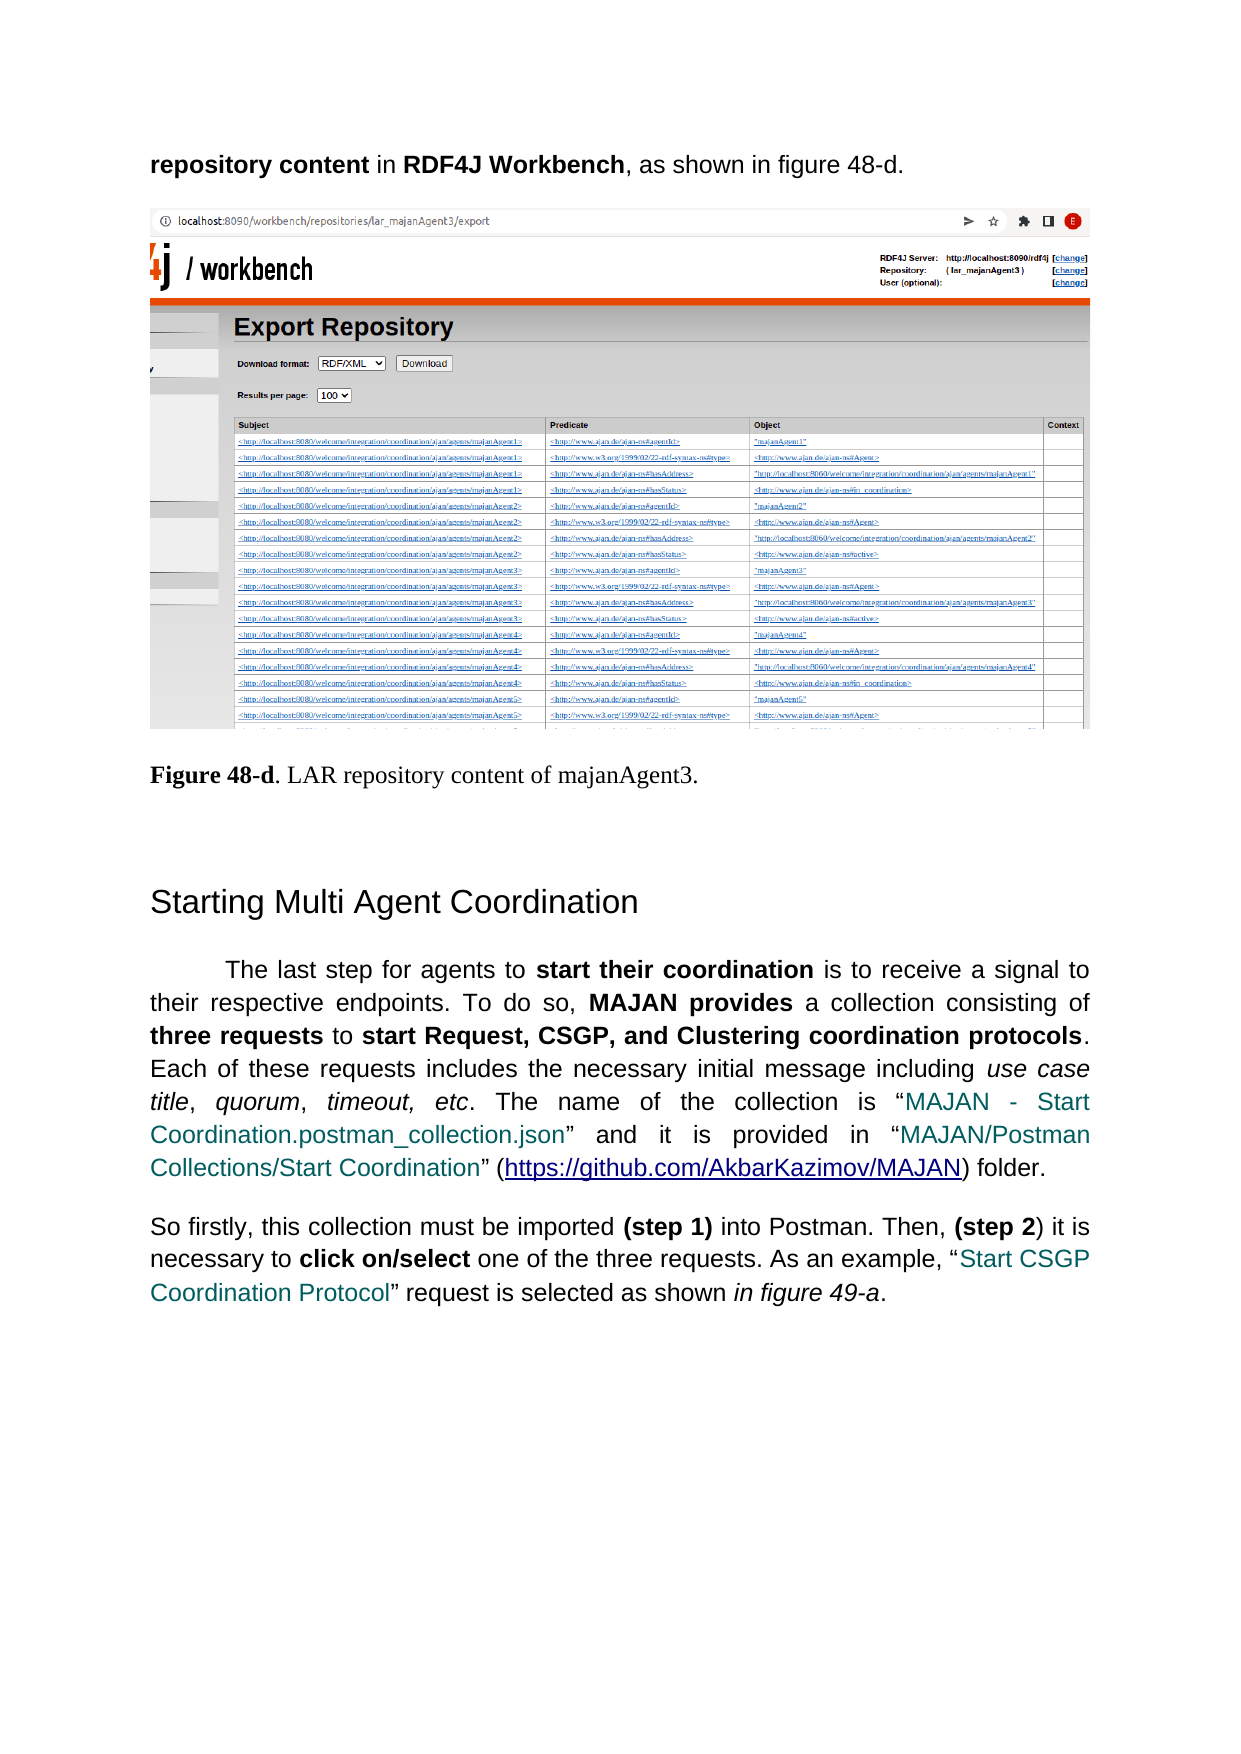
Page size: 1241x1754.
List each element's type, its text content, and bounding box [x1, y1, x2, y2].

text repository content in RDF4J Workbench, as shown in figure 48-d. [150, 150, 1090, 179]
text So firstly, this collection must be imported (step 1) into Postman. Then, (step 2) it is necessary to click on/select one of the three requests. As an example, “Start CSGP Coordination Protocol” request is selected as shown in figure 49-a. [150, 1211, 1090, 1306]
picture [150, 208, 1091, 729]
subtitle Starting Multi Agent Coordination [150, 882, 1090, 921]
text Figure 48-d. LAR repository content of majanAgent3. [150, 760, 1090, 789]
text The last step for agents to start their coordination is to receive a signal to their respective endpoints. To do so, MAJAN provides a collection consisting of three requests to start Request, CSGP, and Clustering coordination protocols. Each of these requests includes the necessary initial message including use case title, quorum, timeout, etc. The name of the collection is “MAJAN - Start Coordination.postman_collection.json” and it is provided in “MAJAN/Postman Collections/Start Coordination” (https://github.com/AkbarKazimov/MAJAN) folder. [150, 955, 1090, 1182]
